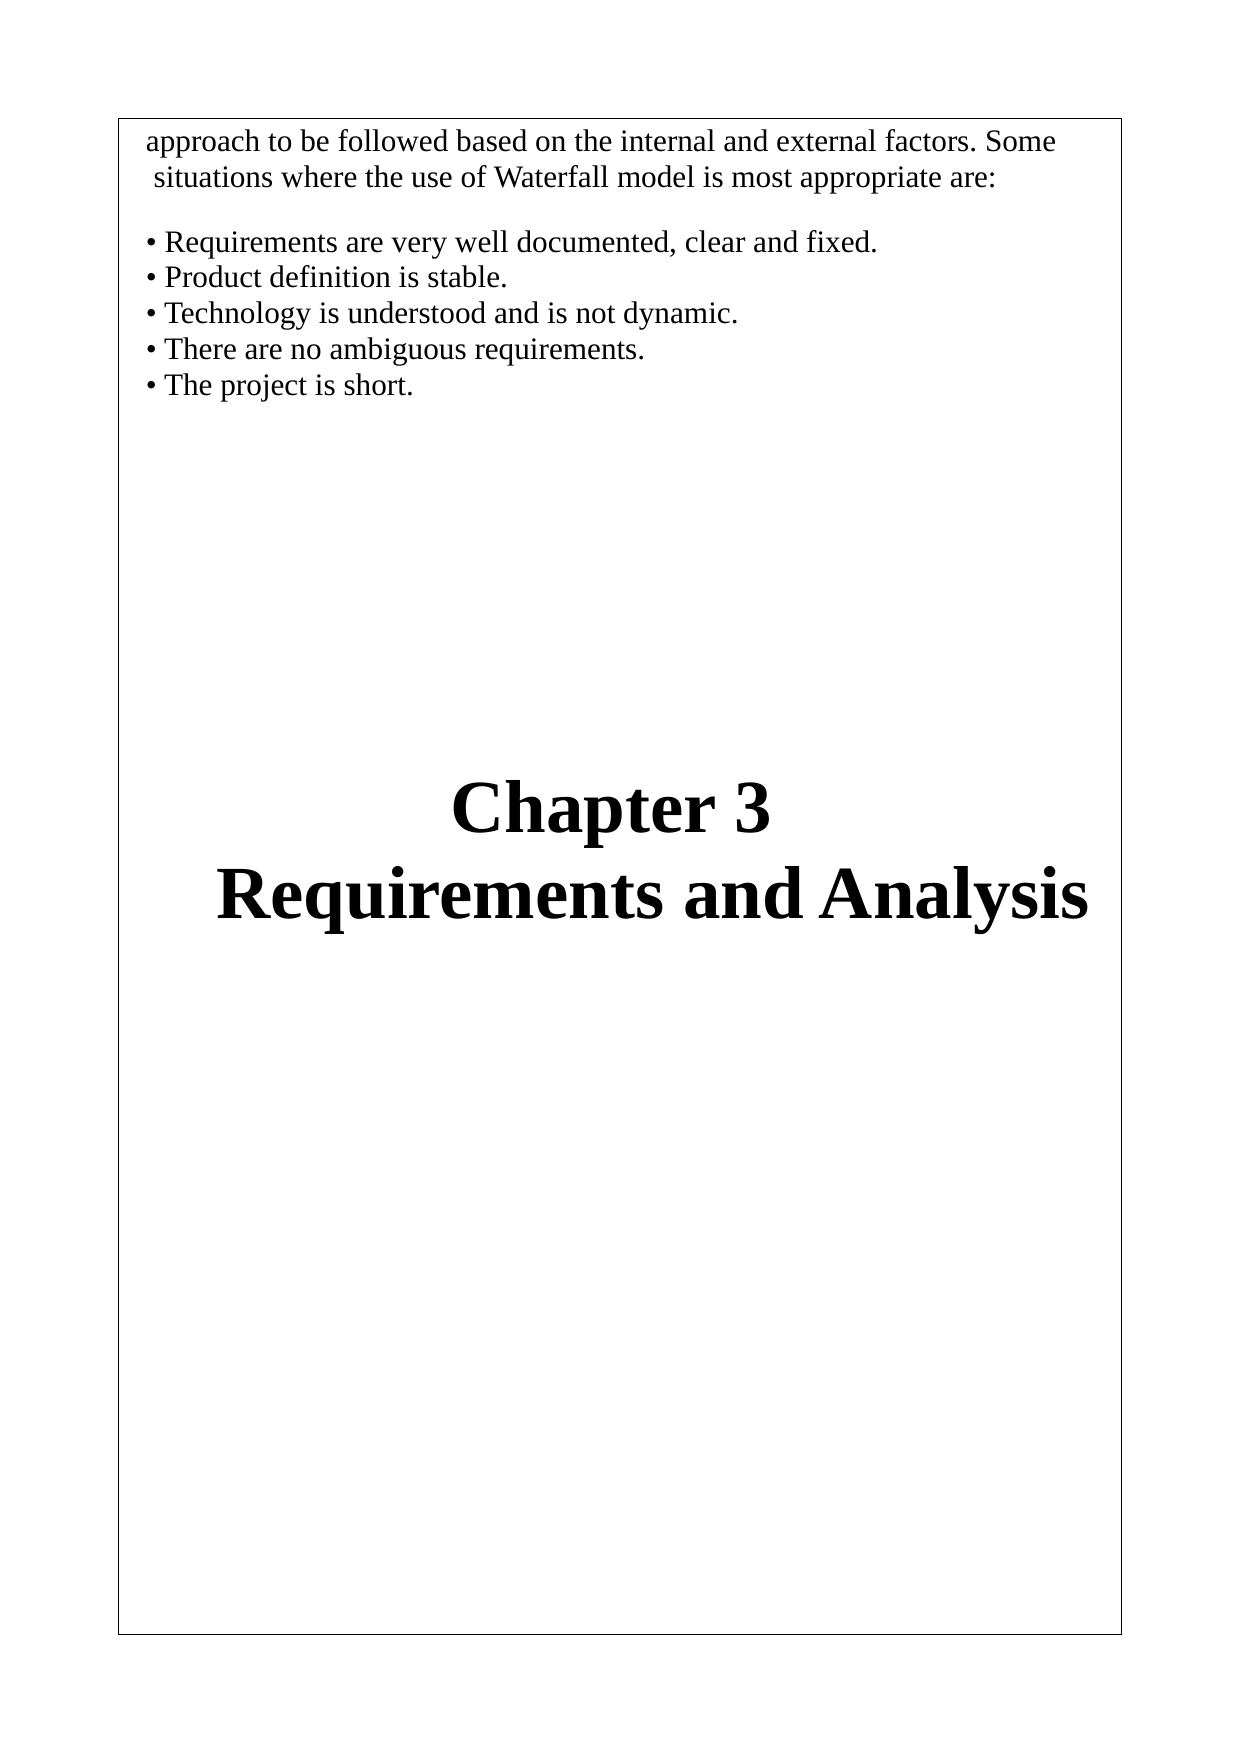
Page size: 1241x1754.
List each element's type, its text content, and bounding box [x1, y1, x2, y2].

text Requirements and Analysis [122, 848, 1118, 934]
text • Product definition is stable. [122, 259, 1118, 295]
text approach to be followed based on the internal and external factors. Some [122, 122, 1118, 158]
text • There are no ambiguous requirements. [122, 331, 1118, 367]
text situations where the use of Waterfall model is most appropriate are: [122, 158, 1118, 194]
text Chapter 3 [122, 762, 1118, 848]
text • Technology is understood and is not dynamic. [122, 295, 1118, 331]
text • Requirements are very well documented, clear and fixed. [122, 223, 1118, 259]
text • The project is short. [122, 367, 1118, 402]
